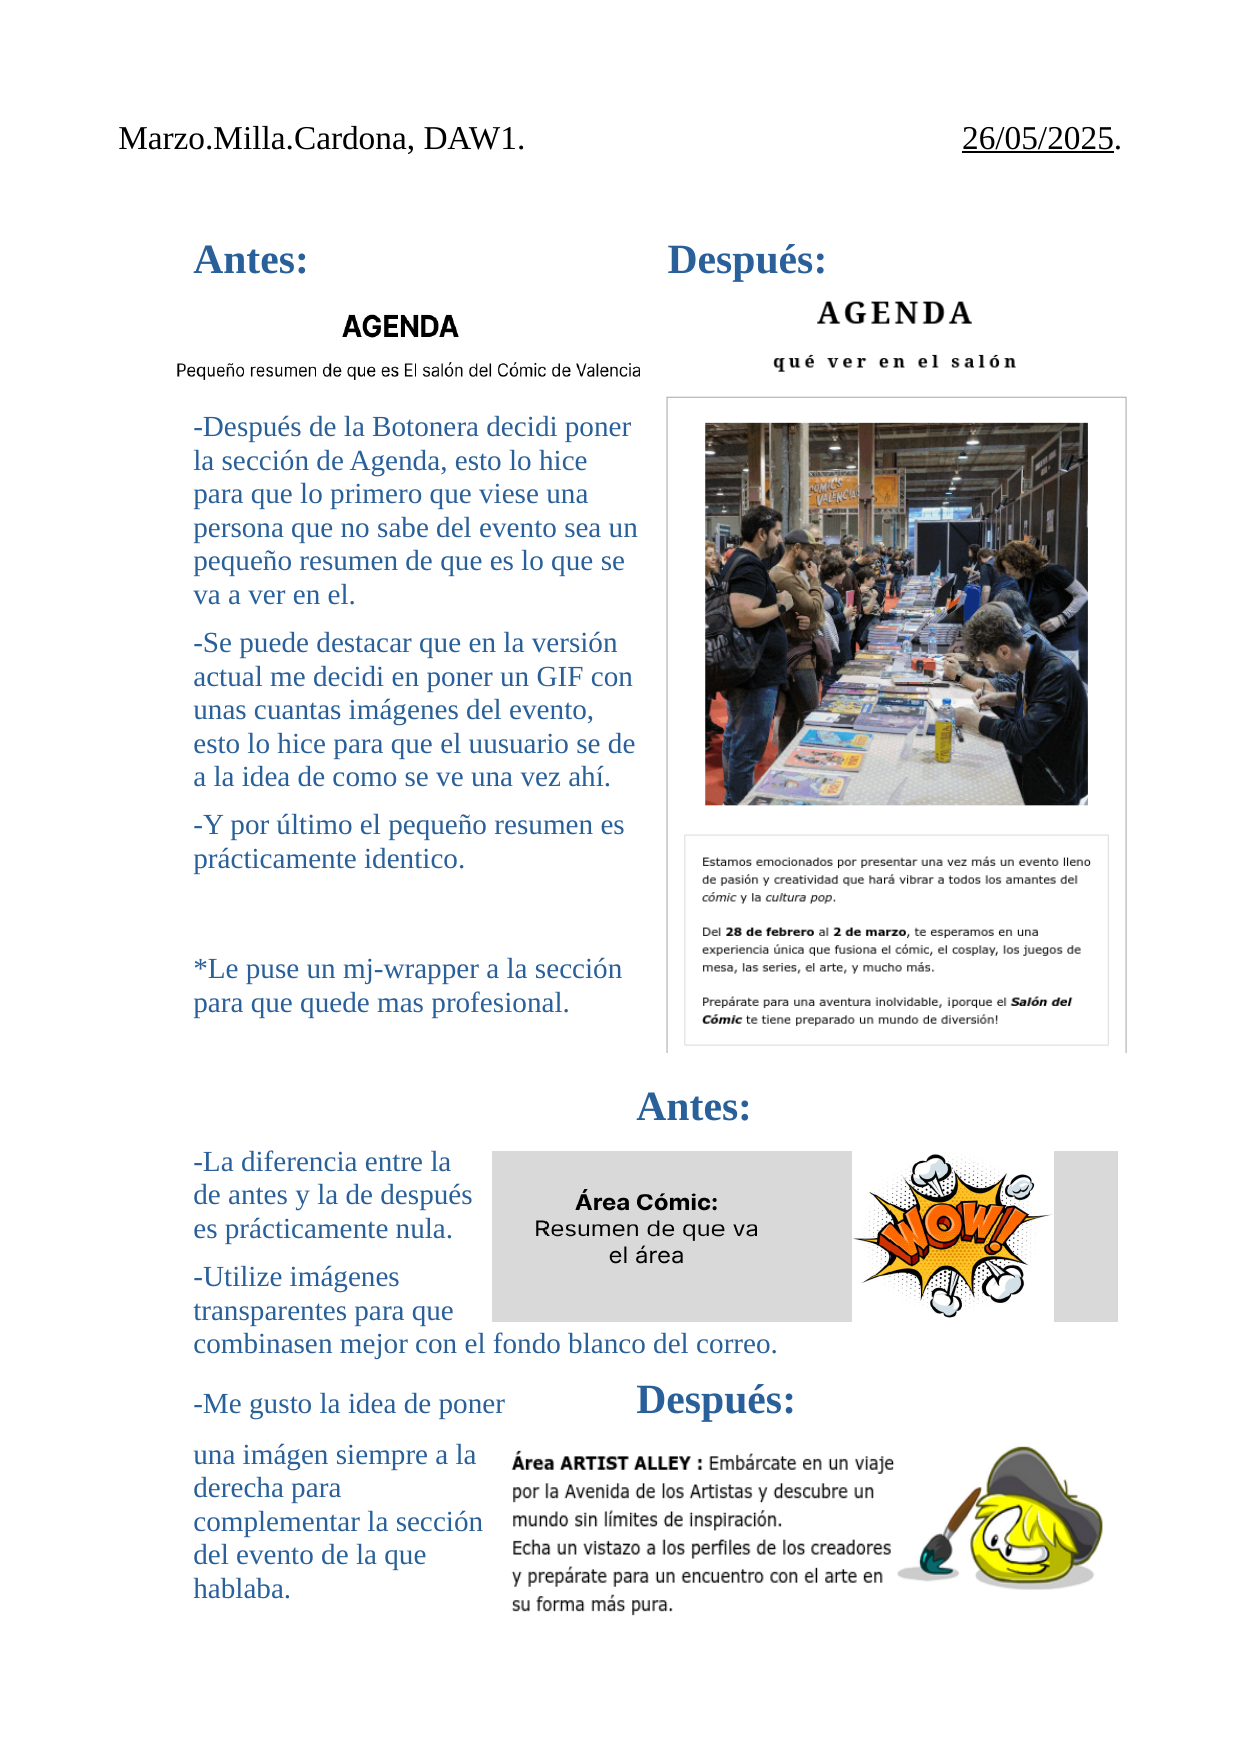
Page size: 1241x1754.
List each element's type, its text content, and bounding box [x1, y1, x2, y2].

text -La diferencia entre la de antes y la de después es prácticamente nula. [193, 1144, 1122, 1244]
text -Se puede destacar que en la versión actual me decidi en poner un GIF con unas cuantas imágenes del evento, esto lo hice para que el uusuario se de a la idea de como se ve una vez ahí. [193, 625, 654, 793]
text -Y por último el pequeño resumen es prácticamente identico. [193, 807, 654, 874]
text -Después de la Botonera decidi poner la sección de Agenda, esto lo hice para que lo primero que viese una persona que no sabe del evento sea un pequeño resumen de que es lo que se va a ver en el. [193, 313, 654, 611]
text una imágen siempre a la derecha para complementar la sección del evento de la que hablaba. [193, 1437, 505, 1604]
text Antes: [193, 1081, 1122, 1129]
picture [505, 1431, 1120, 1634]
text Antes: Después: [193, 234, 1122, 282]
picture [488, 1145, 1124, 1205]
text -Me gusto la idea de poner Después: [193, 1374, 1122, 1422]
text *Le puse un mj-wrapper a la sección para que quede mas profesional. [193, 952, 654, 1019]
picture [160, 286, 1135, 1053]
text -Utilize imágenes transparentes para que combinasen mejor con el fondo blanco del correo. [193, 1259, 1122, 1360]
